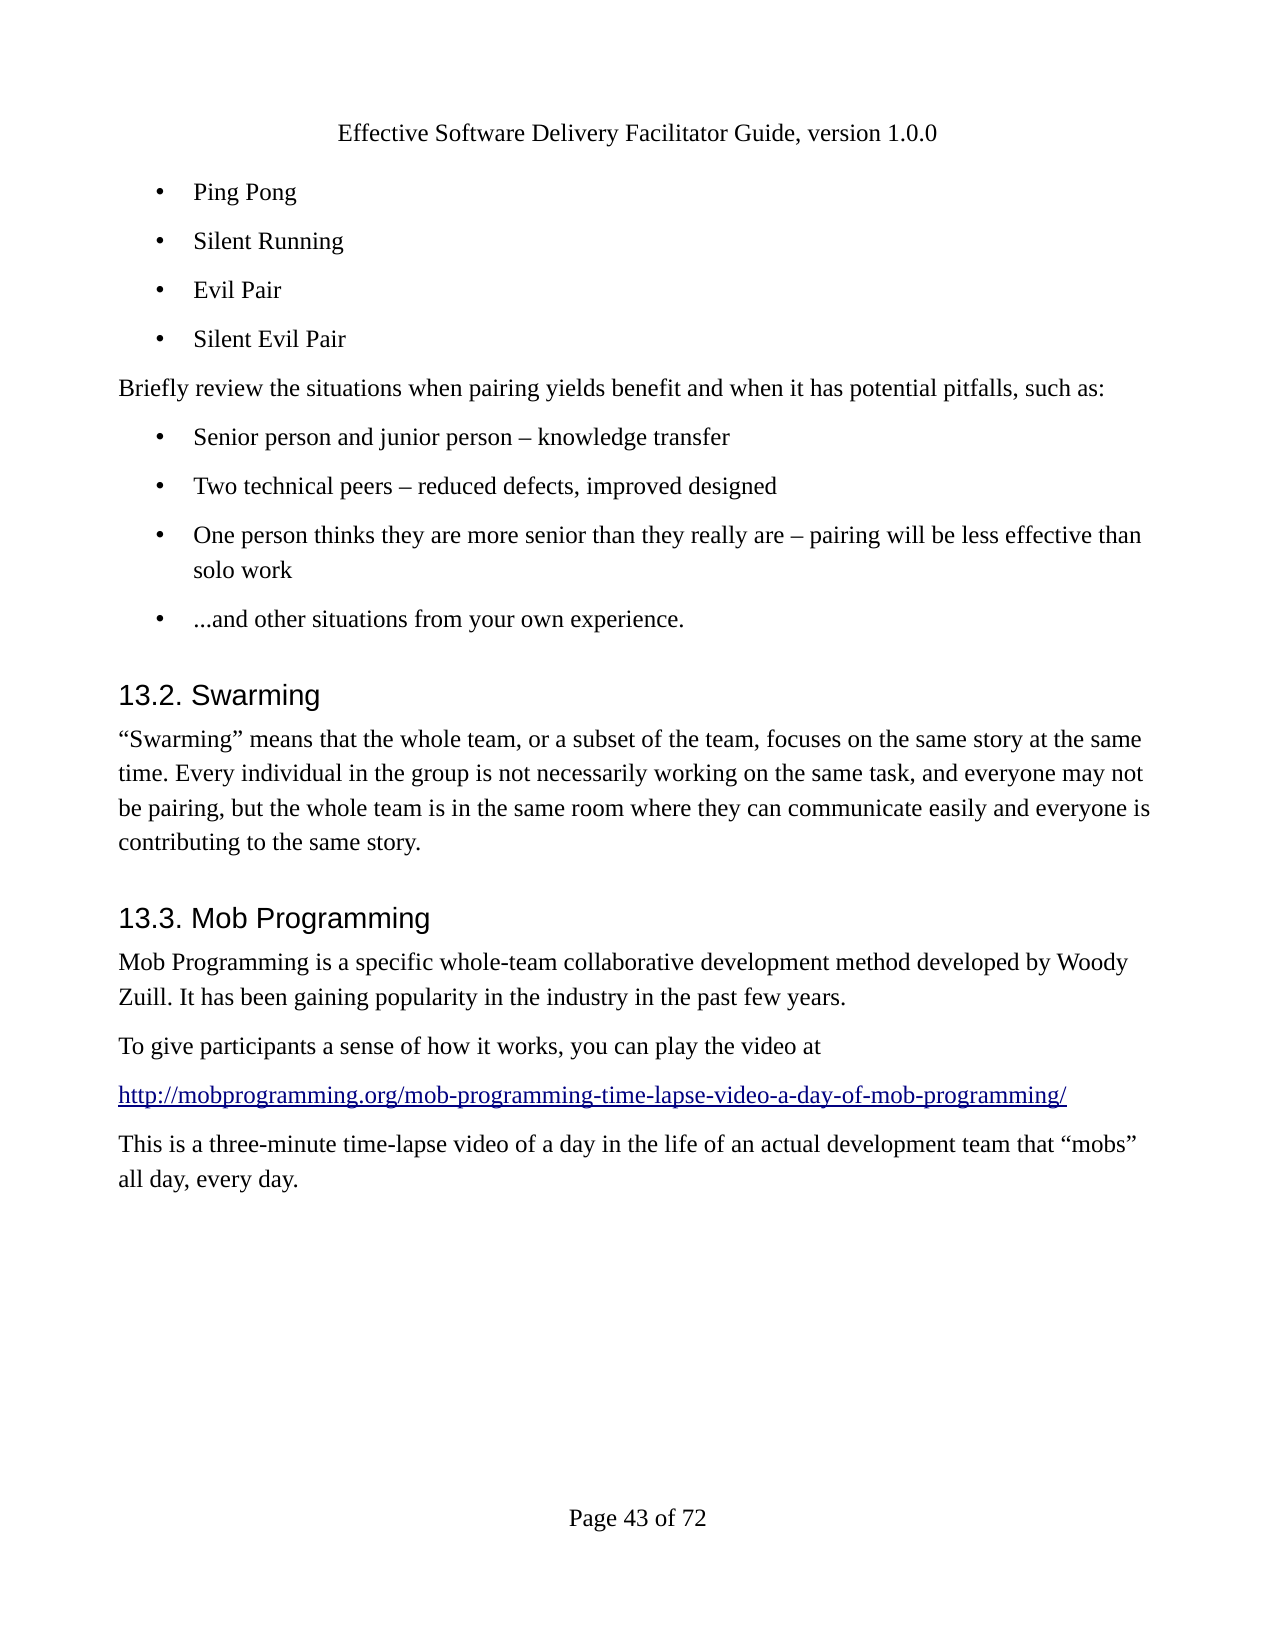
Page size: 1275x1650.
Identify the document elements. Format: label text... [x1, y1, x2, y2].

list ...and other situations from your own experience. [156, 604, 1157, 633]
text http://mobprogramming.org/mob-programming-time-lapse-video-a-day-of-mob-programming/ [118, 1080, 1157, 1109]
text To give participants a sense of how it works, you can play the video at [118, 1031, 1157, 1060]
list Ping Pong [156, 177, 1157, 206]
list Silent Running [156, 226, 1157, 255]
list Two technical peers – reduced defects, improved designed [156, 471, 1157, 500]
list Evil Pair [156, 275, 1157, 304]
subtitle 13.3. Mob Programming [118, 901, 1157, 935]
list Senior person and junior person – knowledge transfer [156, 422, 1157, 451]
text Mob Programming is a specific whole-team collaborative development method developed by Woody Zuill. It has been gaining popularity in the industry in the past few years. [118, 947, 1157, 1011]
text “Swarming” means that the whole team, or a subset of the team, focuses on the same story at the same time. Every individual in the group is not necessarily working on the same task, and everyone may not be pairing, but the whole team is in the same room where they can communicate easily and everyone is contributing to the same story. [118, 724, 1157, 856]
subtitle 13.2. Swarming [118, 678, 1157, 711]
list One person thinks they are more senior than they really are – pairing will be less effective than solo work [156, 520, 1157, 583]
text This is a three-minute time-lapse video of a day in the life of an actual development team that “mobs” all day, every day. [118, 1129, 1157, 1192]
text Briefly review the situations when pairing yields benefit and when it has potential pitfalls, such as: [118, 373, 1157, 402]
list Silent Evil Pair [156, 324, 1157, 353]
